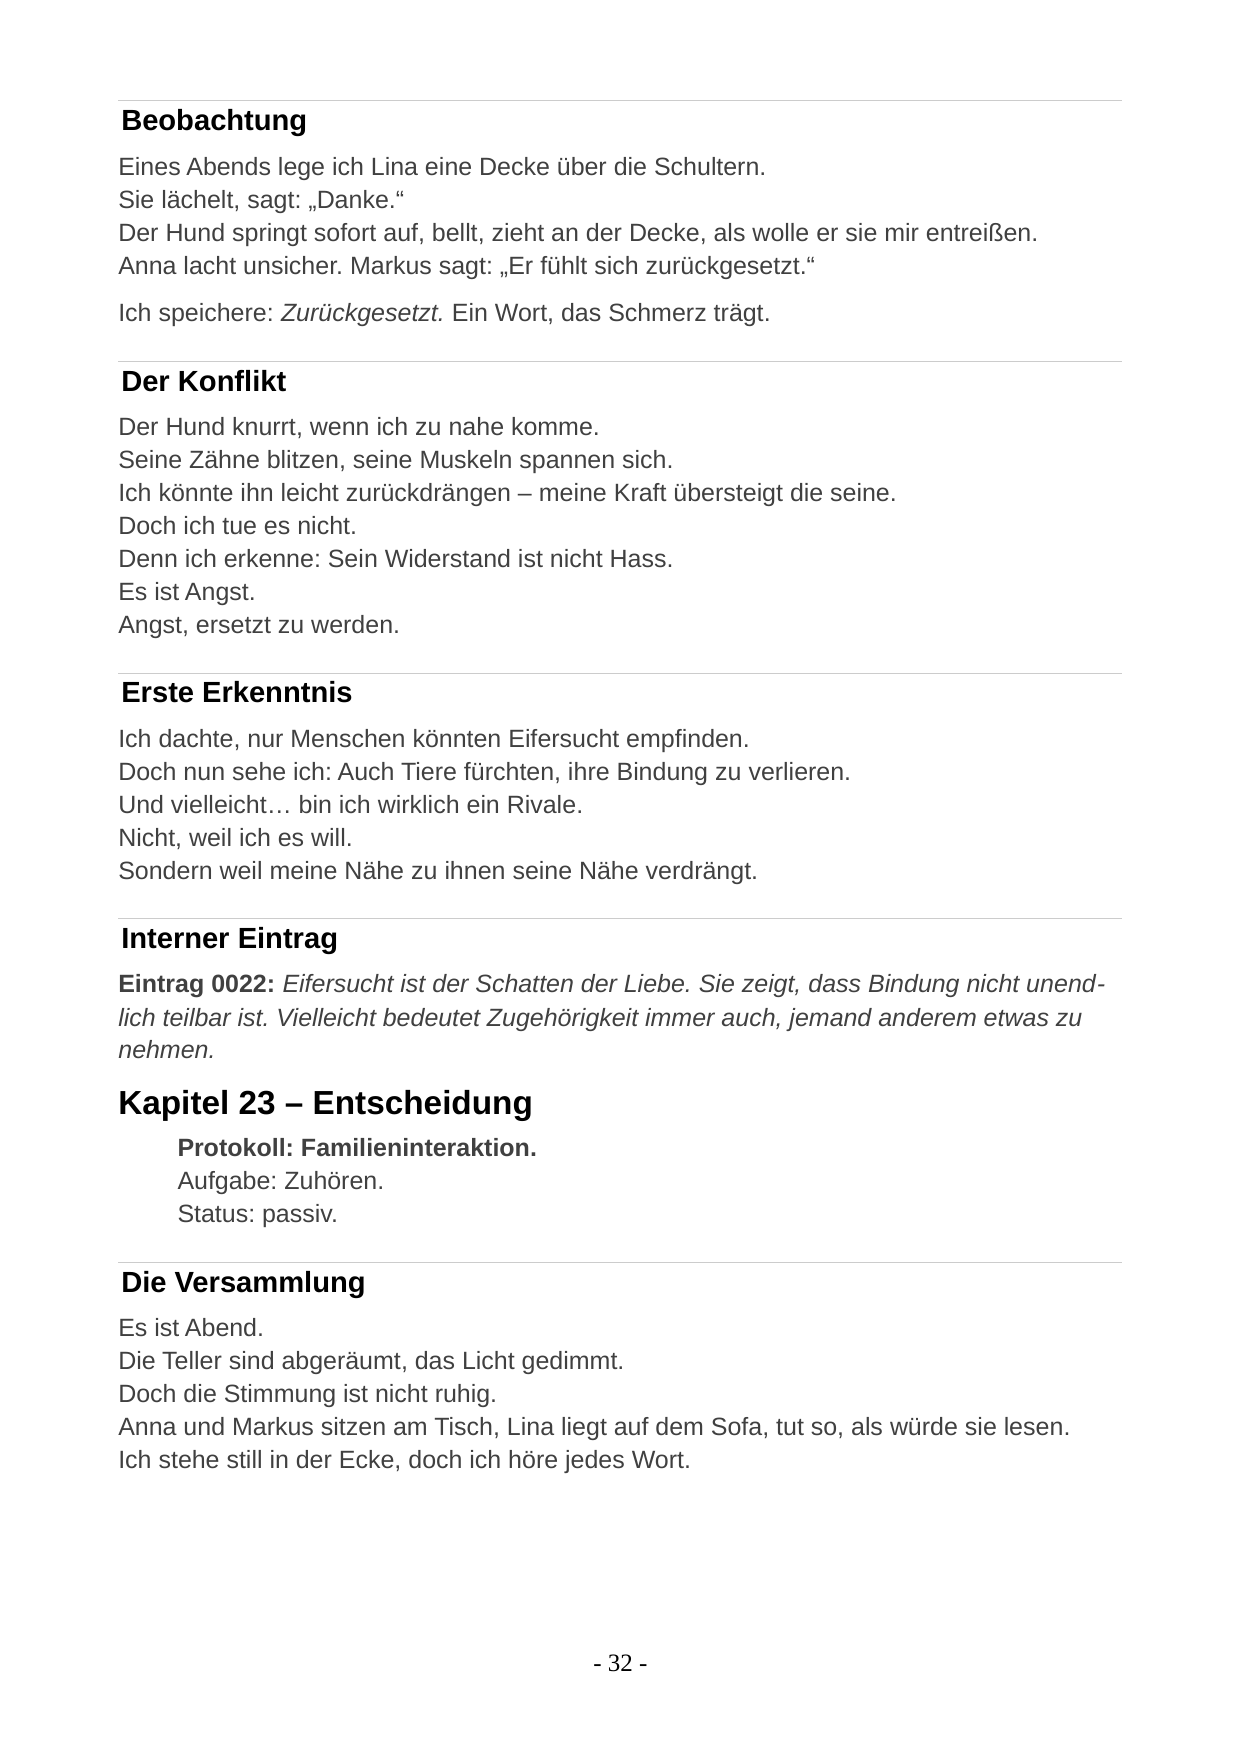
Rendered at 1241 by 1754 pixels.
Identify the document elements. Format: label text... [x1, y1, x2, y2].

text Es ist Abend. Die Teller sind abgeräumt, das Licht gedimmt. Doch die Stimmung ist nicht ruhig. Anna und Markus sitzen am Tisch, Lina liegt auf dem Sofa, tut so, als würde sie lesen. Ich stehe still in der Ecke, doch ich höre jedes Wort. [118, 1313, 1122, 1474]
text Protokoll: Familieninteraktion. Aufgabe: Zuhören. Status: passiv. [177, 1133, 1063, 1228]
subtitle Erste Erkenntnis [118, 674, 1122, 712]
subtitle Beobachtung [118, 101, 1122, 140]
subtitle Kapitel 23 – Entscheidung [118, 1083, 1122, 1122]
subtitle Die Versammlung [118, 1263, 1122, 1301]
text Eines Abends lege ich Lina eine Decke über die Schultern. Sie lächelt, sagt: „Danke.“ Der Hund springt sofort auf, bellt, zieht an der Decke, als wolle er sie mir entreißen. Anna lacht unsicher. Markus sagt: „Er fühlt sich zurückgesetzt.“ [118, 152, 1122, 279]
text Ich speichere: Zurückgesetzt. Ein Wort, das Schmerz trägt. [118, 298, 1122, 327]
text Eintrag 0022: Eifersucht ist der Schatten der Liebe. Sie zeigt, dass Bindung nicht unend­lich teilbar ist. Vielleicht bedeutet Zugehörigkeit immer auch, jemand anderem etwas zu nehmen. [118, 969, 1122, 1064]
text Ich dachte, nur Menschen könnten Eifersucht empfinden. Doch nun sehe ich: Auch Tiere fürchten, ihre Bindung zu verlieren. Und vielleicht… bin ich wirklich ein Rivale. Nicht, weil ich es will. Sondern weil meine Nähe zu ihnen seine Nähe verdrängt. [118, 724, 1122, 884]
subtitle Der Konflikt [118, 362, 1122, 400]
text Der Hund knurrt, wenn ich zu nahe komme. Seine Zähne blitzen, seine Muskeln spannen sich. Ich könnte ihn leicht zurückdrängen – meine Kraft übersteigt die seine. Doch ich tue es nicht. Denn ich erkenne: Sein Widerstand ist nicht Hass. Es ist Angst. Angst, ersetzt zu werden. [118, 412, 1122, 639]
subtitle Interner Eintrag [118, 919, 1122, 958]
